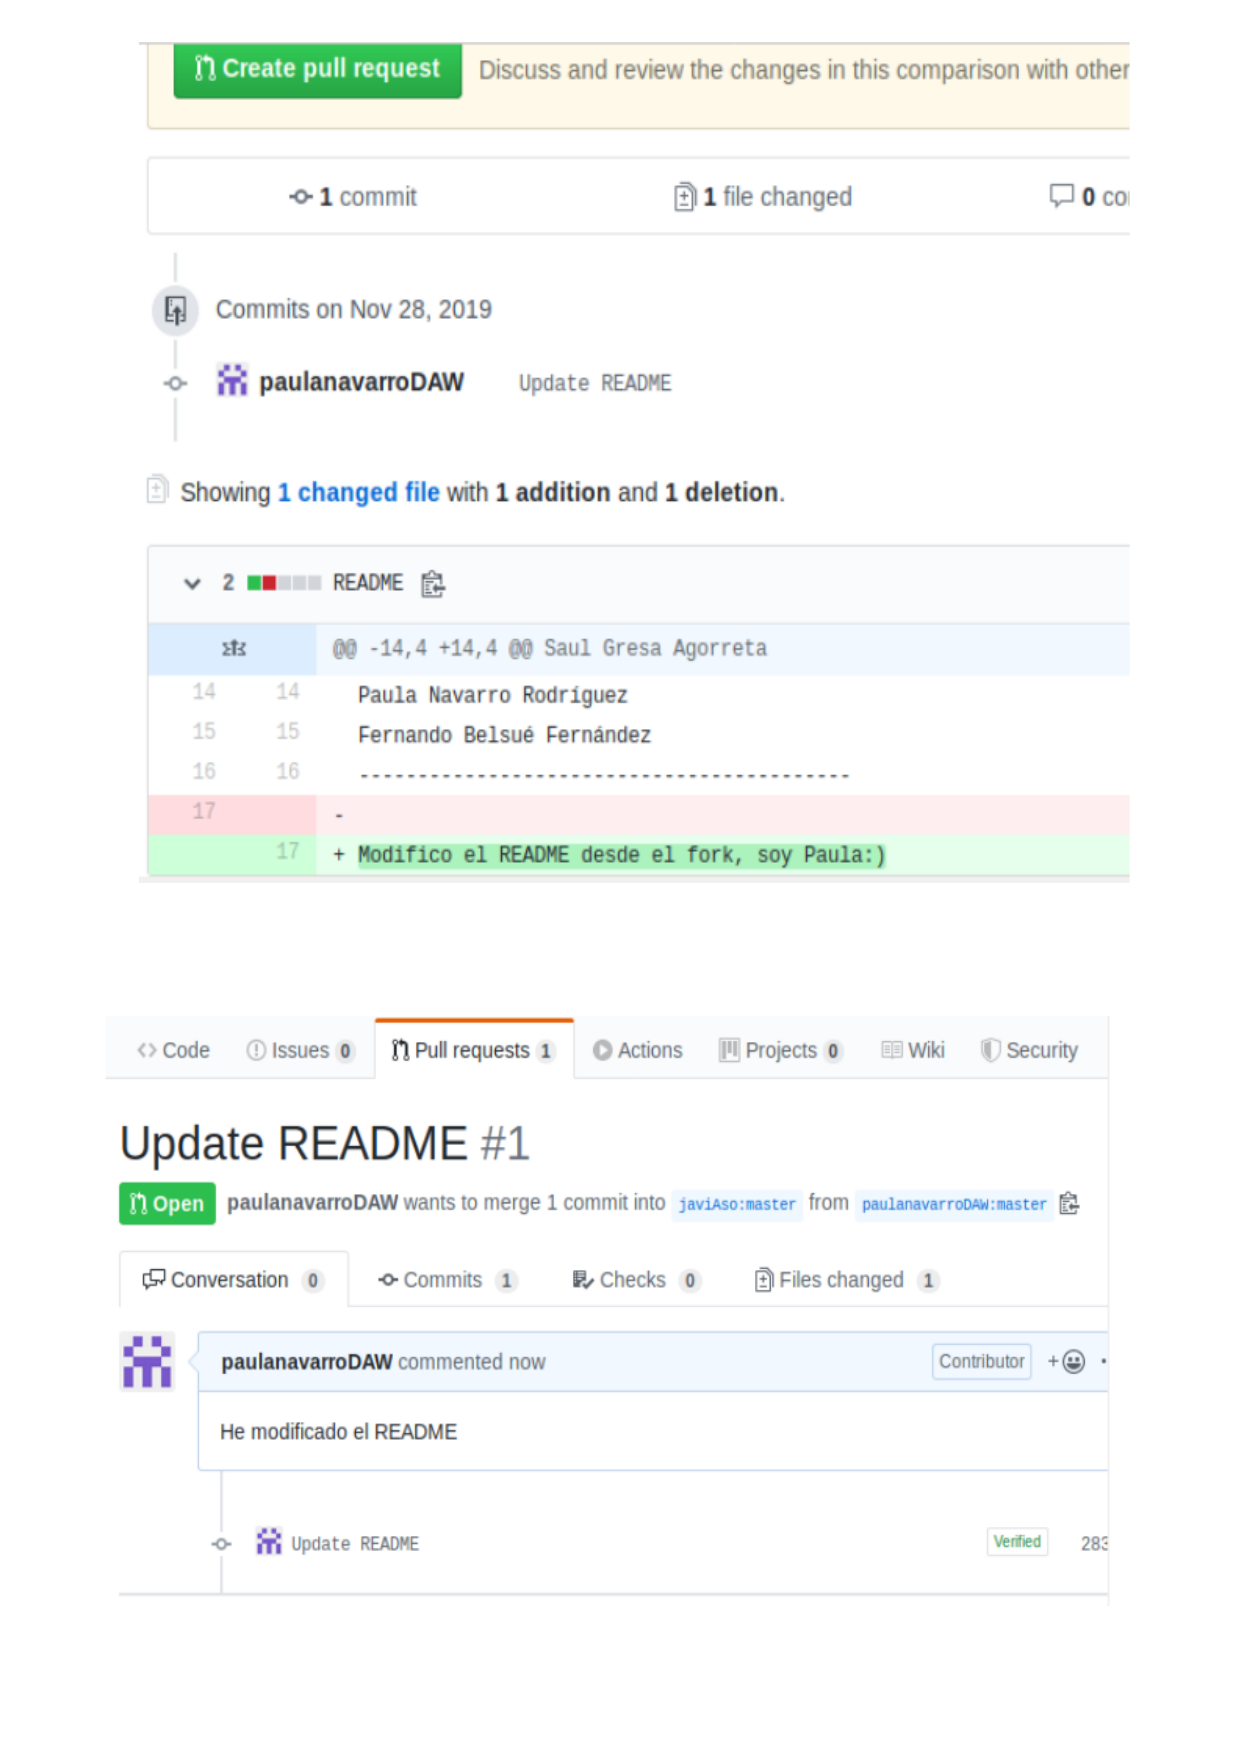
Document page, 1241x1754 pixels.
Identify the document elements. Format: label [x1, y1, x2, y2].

picture [105, 1016, 1110, 1606]
picture [138, 42, 1130, 883]
